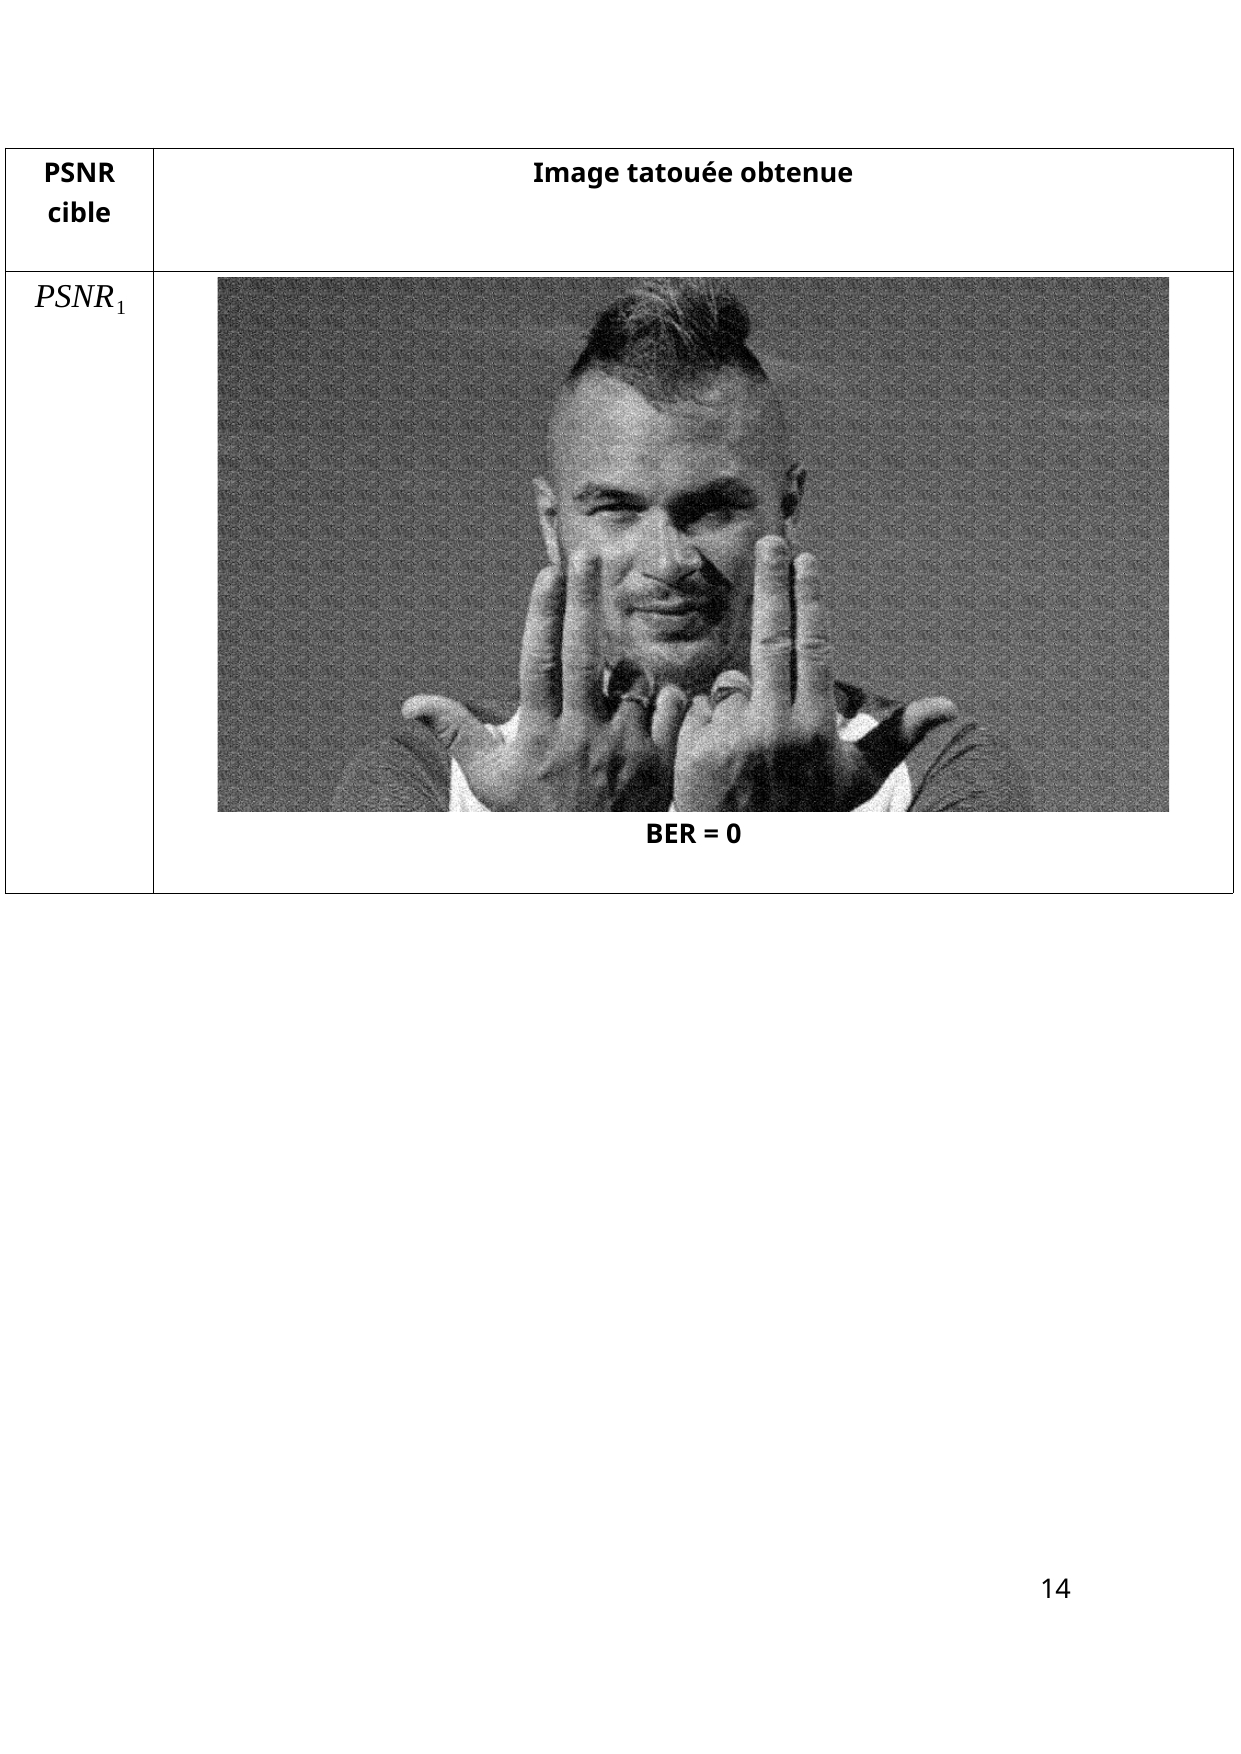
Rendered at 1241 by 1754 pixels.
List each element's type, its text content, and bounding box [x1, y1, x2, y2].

table_header Image tatouée obtenue [154, 149, 1233, 271]
table_cell BER = 0 [154, 272, 1233, 893]
table_cell [6, 272, 153, 893]
picture [217, 277, 1170, 812]
table_header PSNR cible [6, 149, 153, 271]
